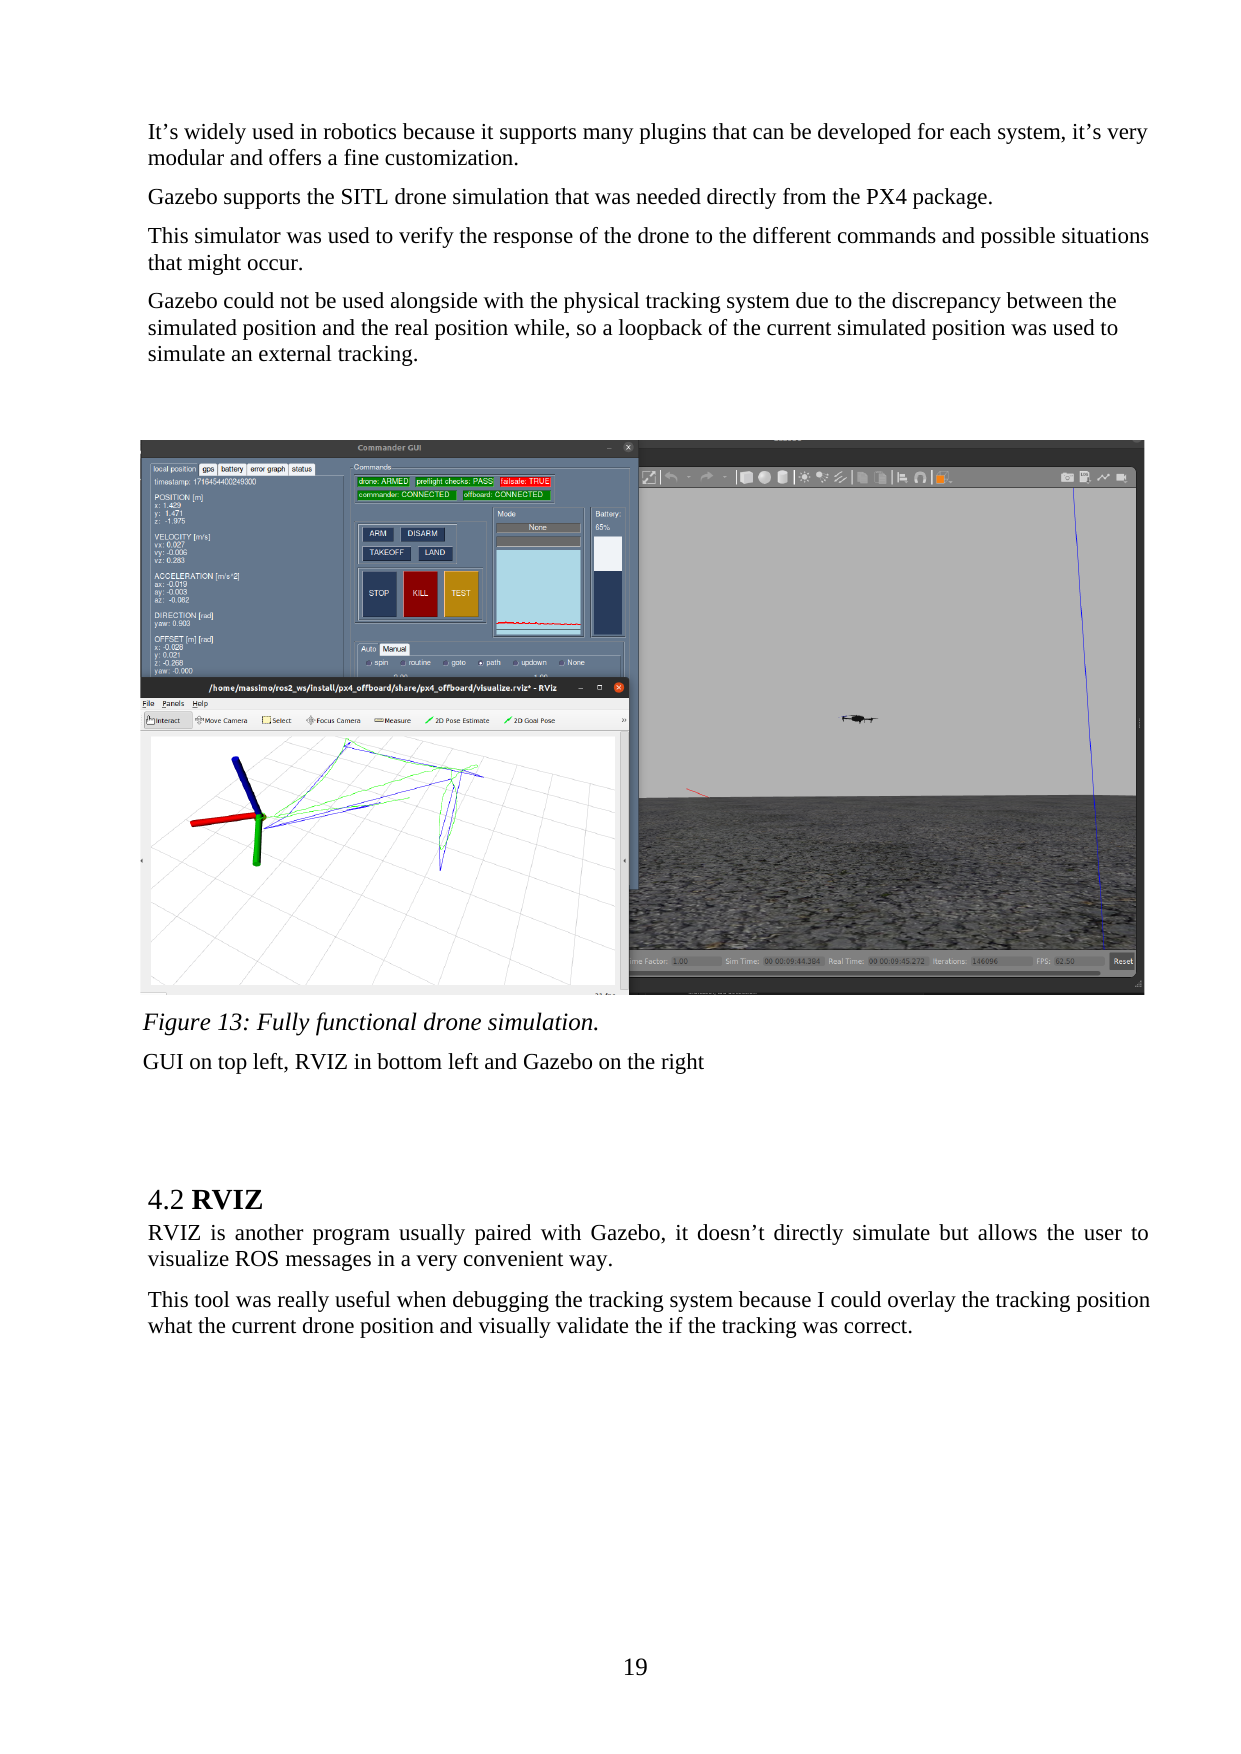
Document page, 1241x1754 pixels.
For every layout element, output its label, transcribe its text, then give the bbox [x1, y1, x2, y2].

list RVIZ is another program usually paired with Gazebo, it doesn’t directly simulate but allows the user to visualize ROS messages in a very convenient way. [91, 1219, 1152, 1271]
list Gazebo could not be used alongside with the physical tracking system due to the discrepancy between the simulated position and the real position while, so a loopback of the current simulated position was used to simulate an external tracking. [148, 287, 1152, 366]
list This tool was really useful when debugging the tracking system because I could overlay the tracking position what the current drone position and visually validate the if the tracking was correct. [91, 1286, 1152, 1339]
list It’s widely used in robotics because it supports many plugins that can be developed for each system, it’s very modular and offers a fine customization. [148, 118, 1152, 171]
list Gazebo supports the SITL drone simulation that was needed directly from the PX4 package. [148, 183, 1152, 210]
list GUI on top left, RVIZ in bottom left and Gazebo on the right [143, 1048, 1229, 1074]
subtitle 4.2 RVIZ [148, 1182, 1152, 1216]
list Figure 13: Fully functional drone simulation. [143, 447, 1229, 1036]
picture [140, 440, 1145, 995]
list This simulator was used to verify the response of the drone to the different commands and possible situations that might occur. [148, 222, 1152, 275]
